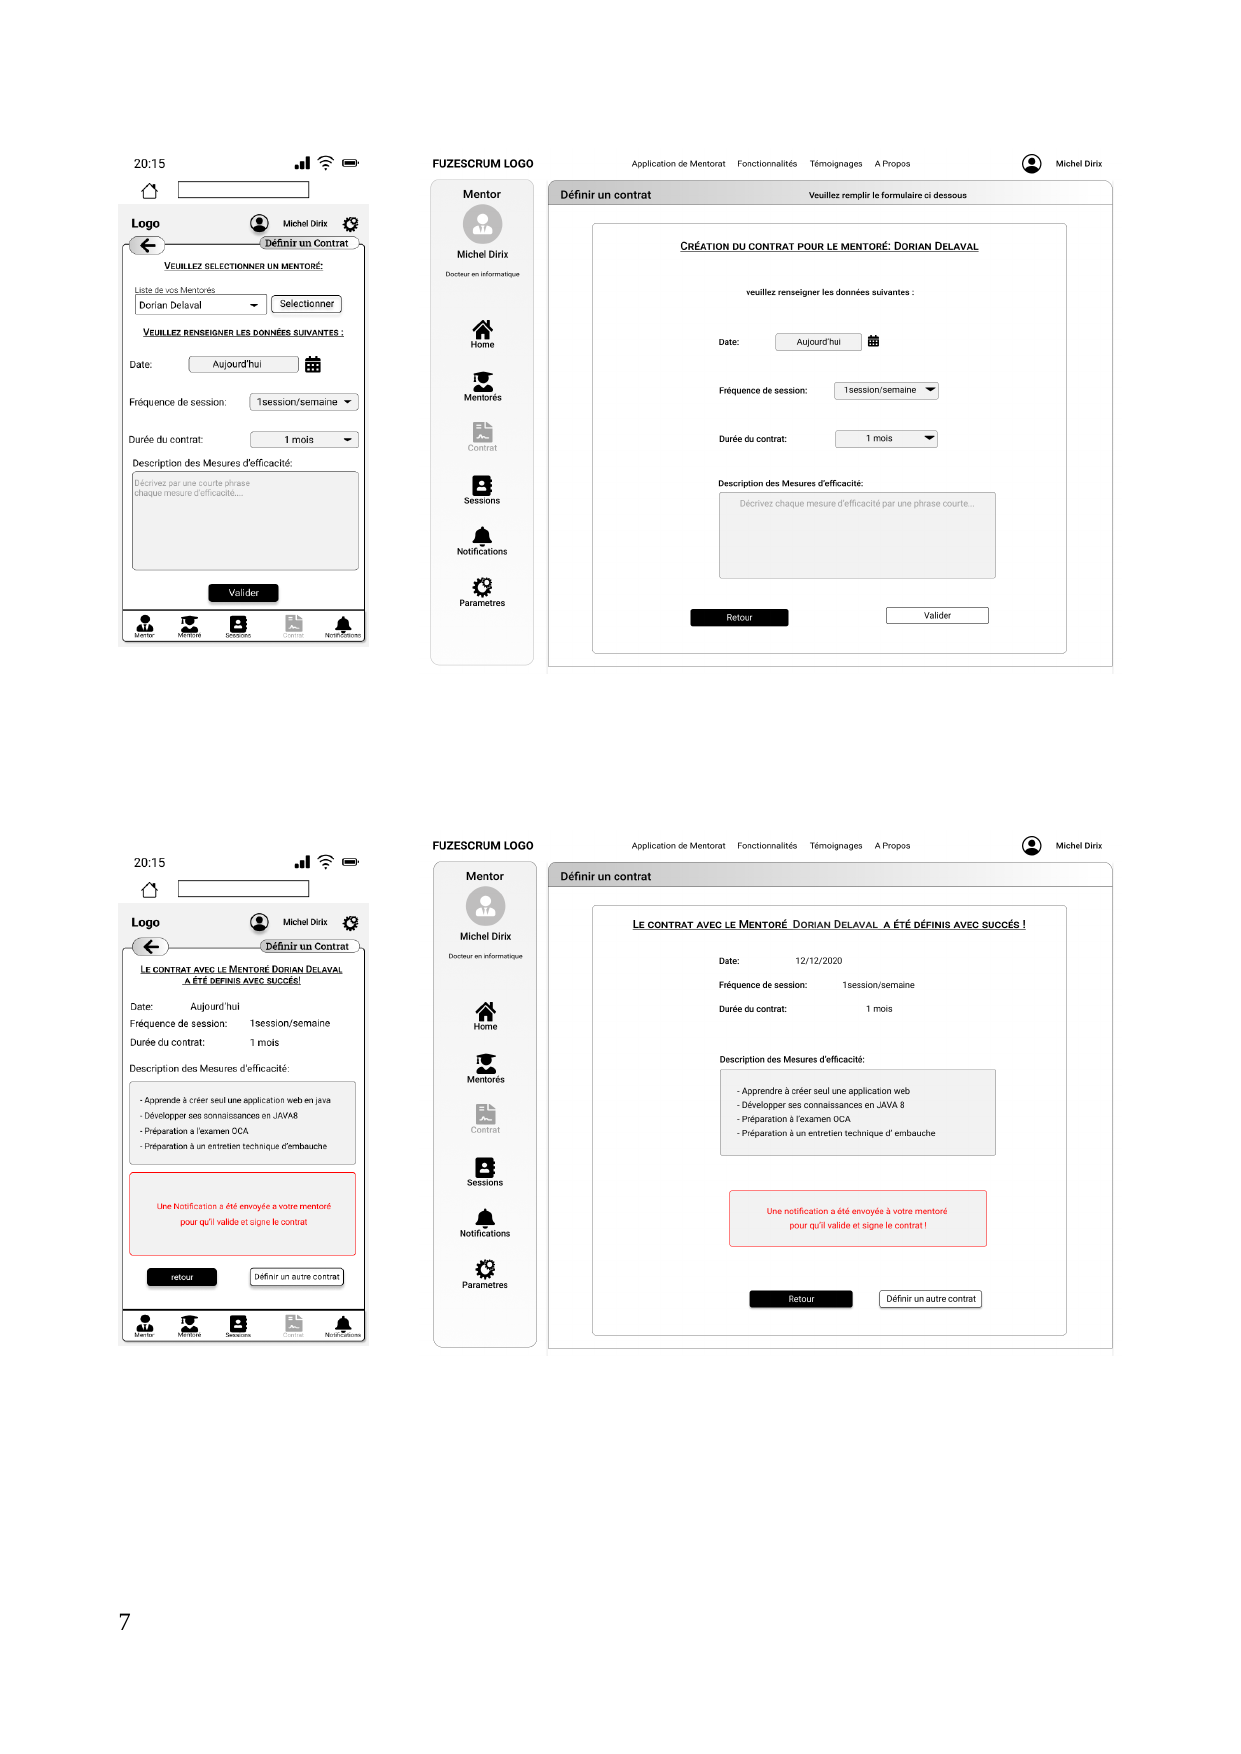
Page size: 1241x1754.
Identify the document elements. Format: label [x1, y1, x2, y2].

picture [118, 150, 369, 647]
picture [419, 148, 1123, 674]
picture [419, 830, 1123, 1356]
picture [118, 849, 369, 1346]
